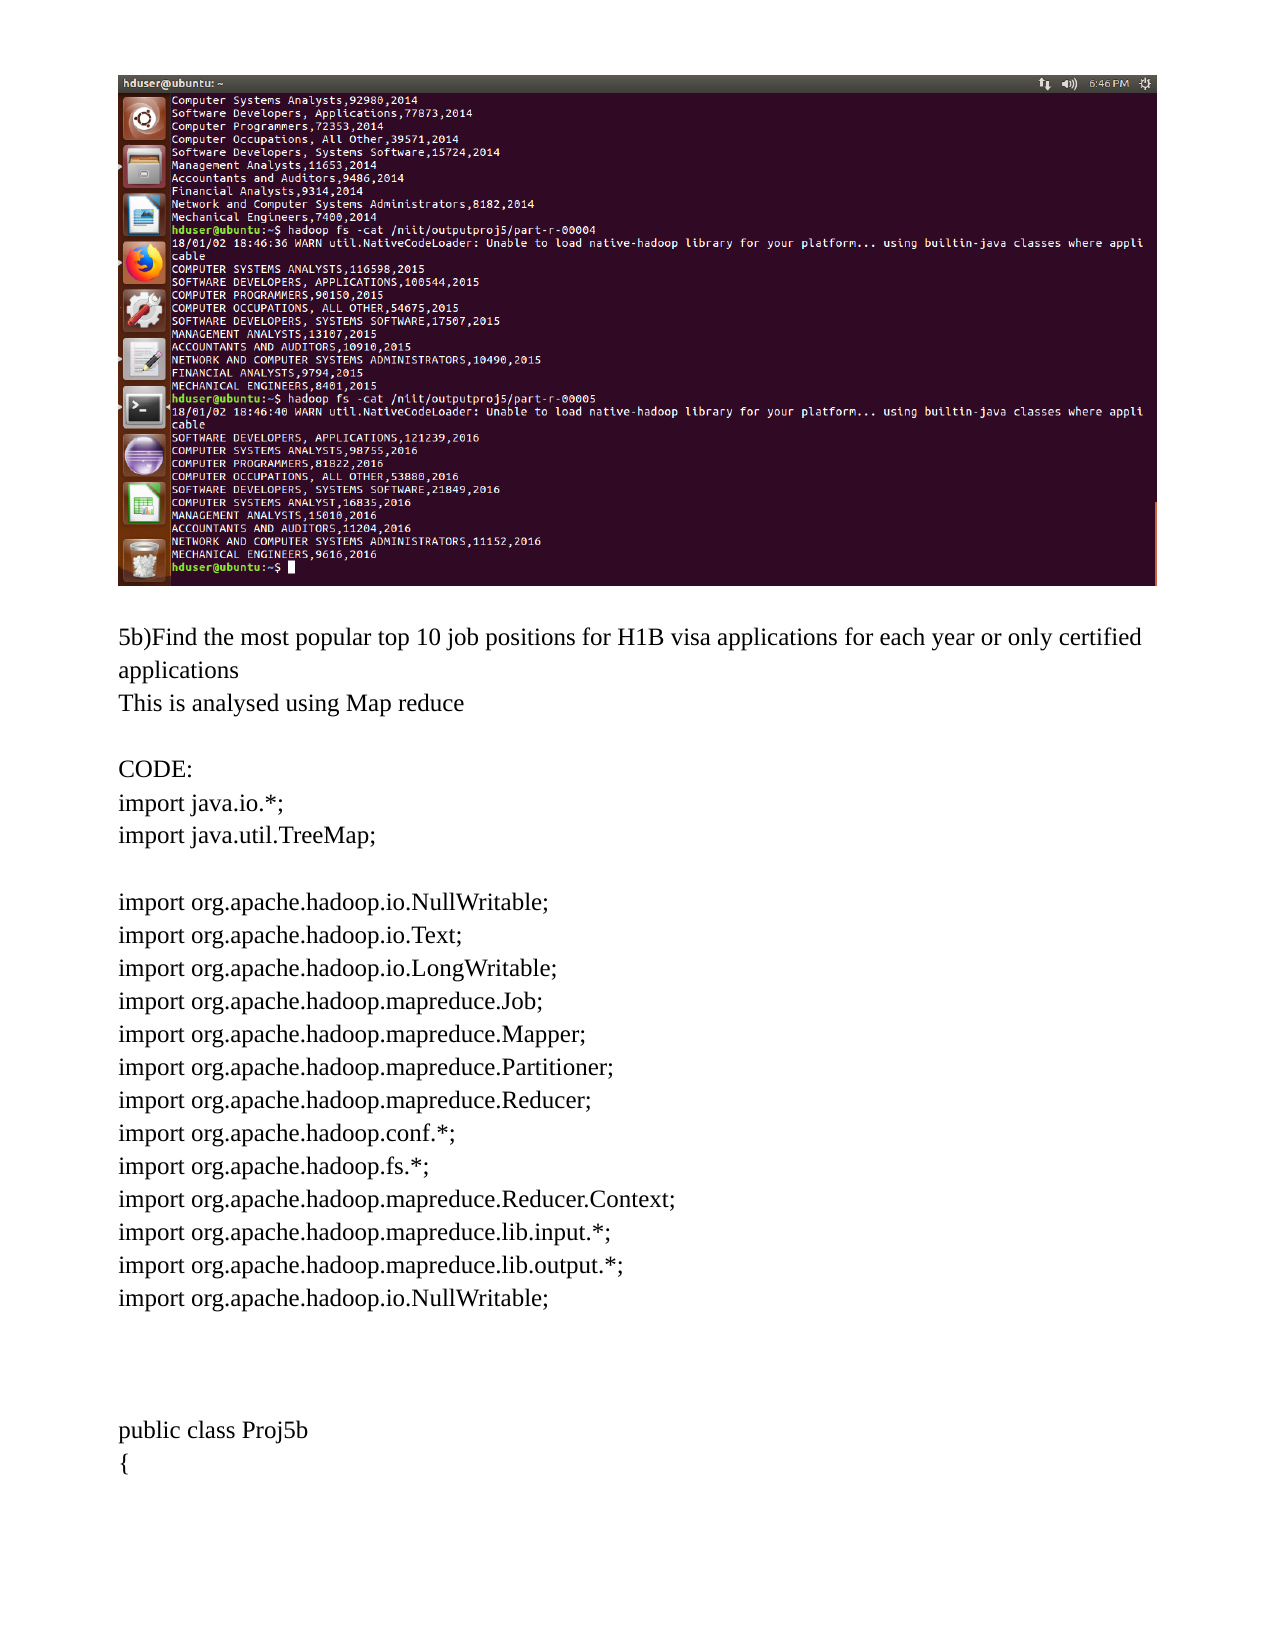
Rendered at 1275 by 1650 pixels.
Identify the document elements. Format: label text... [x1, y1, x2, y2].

text import org.apache.hadoop.io.NullWritable; [118, 1283, 1157, 1312]
text import org.apache.hadoop.mapreduce.lib.input.*; [118, 1217, 1157, 1246]
text 5b)Find the most popular top 10 job positions for H1B visa applications for each year or only certified applications [118, 622, 1157, 684]
text import org.apache.hadoop.io.Text; [118, 920, 1157, 948]
text import org.apache.hadoop.conf.*; [118, 1118, 1157, 1147]
text import org.apache.hadoop.mapreduce.Partitioner; [118, 1052, 1157, 1081]
text import org.apache.hadoop.mapreduce.Job; [118, 986, 1157, 1014]
text CODE: [118, 754, 1157, 783]
text public class Proj5b [118, 1415, 1157, 1444]
text import org.apache.hadoop.io.LongWritable; [118, 953, 1157, 981]
text import org.apache.hadoop.fs.*; [118, 1151, 1157, 1179]
text import org.apache.hadoop.io.NullWritable; [118, 887, 1157, 915]
text import java.io.*; [118, 788, 1157, 816]
text This is analysed using Map reduce [118, 688, 1157, 717]
text { [118, 1448, 1157, 1477]
text import org.apache.hadoop.mapreduce.Mapper; [118, 1019, 1157, 1047]
text import java.util.TreeMap; [118, 821, 1157, 849]
text import org.apache.hadoop.mapreduce.Reducer; [118, 1085, 1157, 1113]
text import org.apache.hadoop.mapreduce.Reducer.Context; [118, 1184, 1157, 1213]
text import org.apache.hadoop.mapreduce.lib.output.*; [118, 1250, 1157, 1279]
